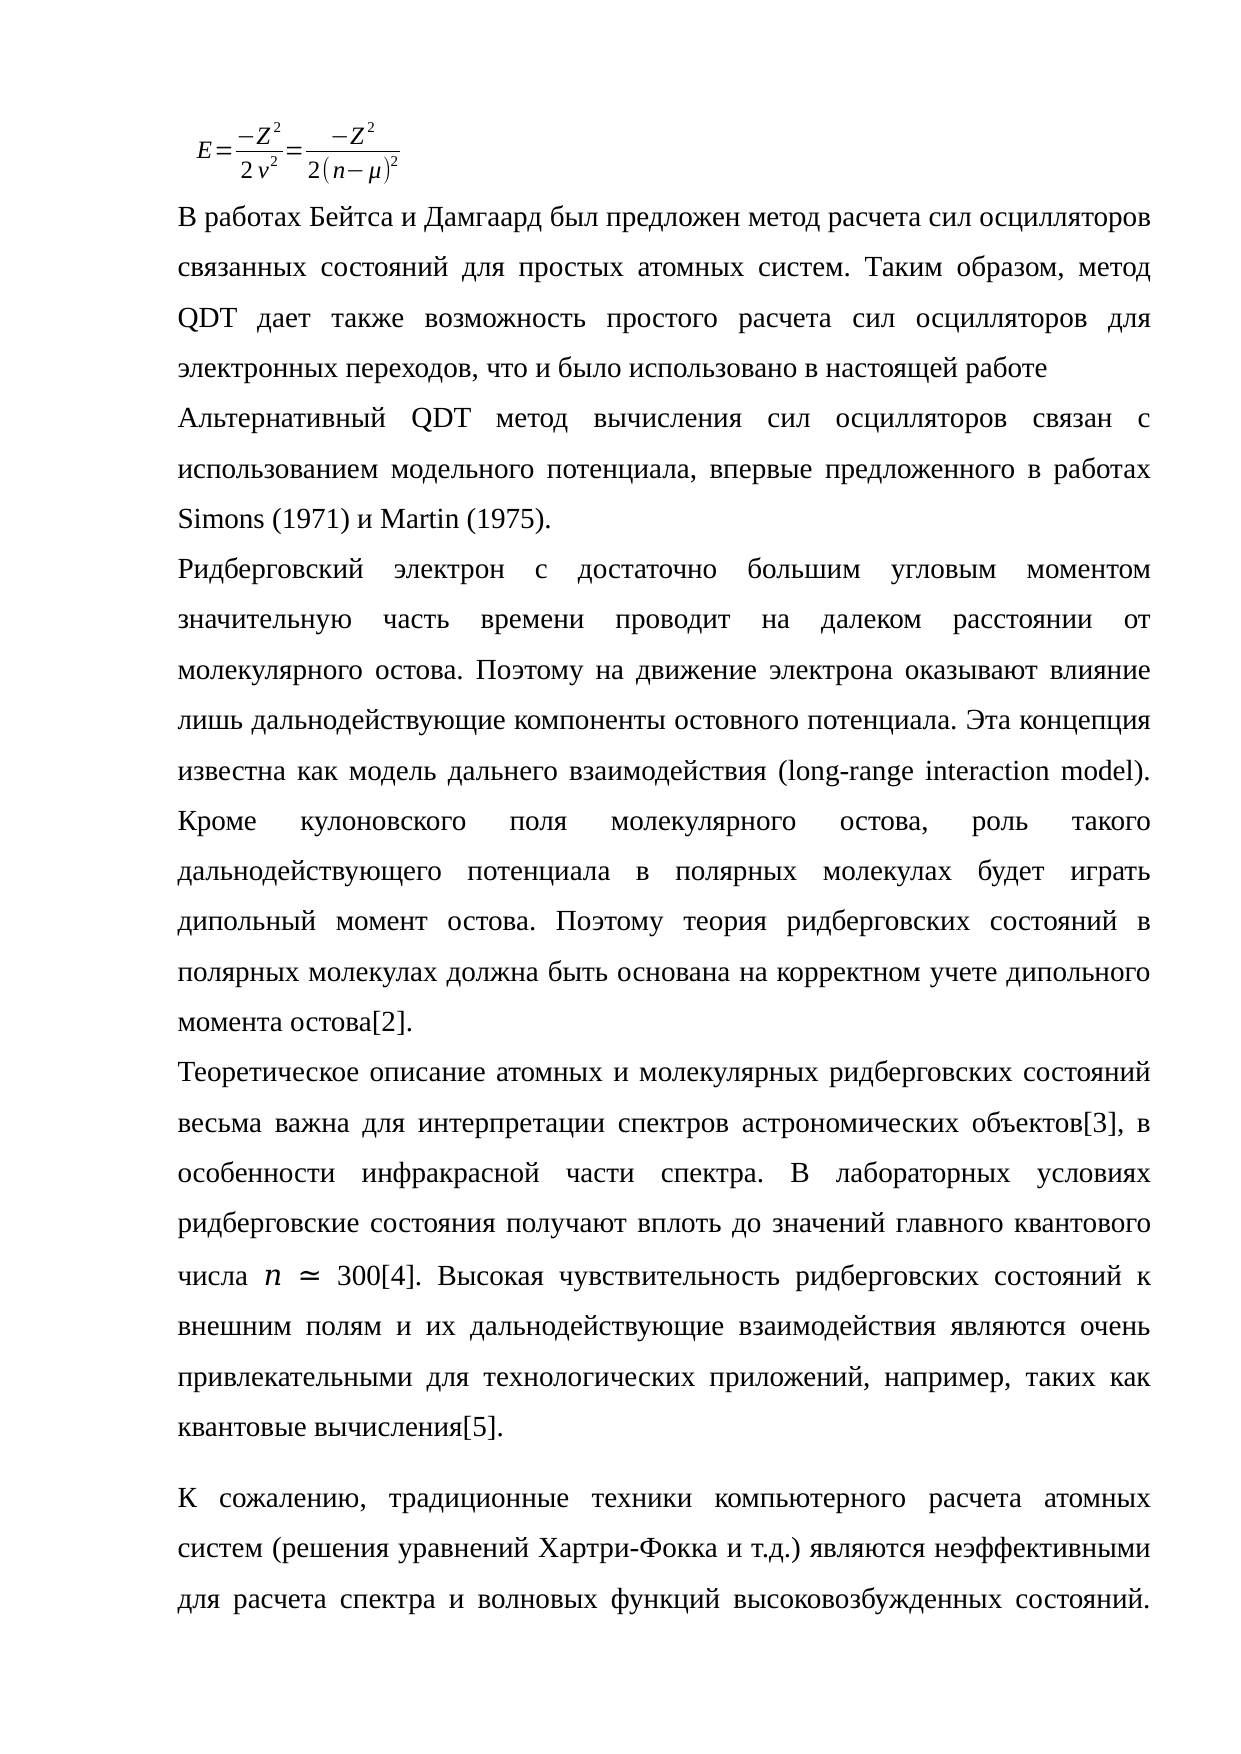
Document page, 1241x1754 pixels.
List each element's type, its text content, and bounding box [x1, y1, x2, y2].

text В работах Бейтса и Дамгаард был предложен метод расчета сил осцилляторов связанных состояний для простых атомных систем. Таким образом, метод QDT дает также возможность простого расчета сил осцилляторов для электронных переходов, что и было использовано в настоящей работе [177, 199, 1152, 384]
list К сожалению, традиционные техники компьютерного расчета атомных систем (решения уравнений Хартри-Фокка и т.д.) являются неэффективными для расчета спектра и волновых функций высоковозбужденных состояний. [177, 1480, 1152, 1614]
text Альтернативный QDT метод вычисления сил осцилляторов связан с использованием модельного потенциала, впервые предложенного в работах Simons (1971) и Martin (1975). [177, 400, 1152, 534]
text Теоретическое описание атомных и молекулярных ридберговских состояний весьма важна для интерпретации спектров астрономических объектов[3], в особенности инфракрасной части спектра. В лабораторных условиях ридберговские состояния получают вплоть до значений главного квантового числа 𝑛 ≃ 300[4]. Высокая чувствительность ридберговских состояний к внешним полям и их дальнодействующие взаимодействия являются очень привлекательными для технологических приложений, например, таких как квантовые вычисления[5]. [177, 1054, 1152, 1443]
text Ридберговский электрон с достаточно большим угловым моментом значительную часть времени проводит на далеком расстоянии от молекулярного остова. Поэтому на движение электрона оказывают влияние лишь дальнодействующие компоненты остовного потенциала. Эта концепция известна как модель дальнего взаимодействия (long-range interaction model). Кроме кулоновского поля молекулярного остова, роль такого дальнодействующего потенциала в полярных молекулах будет играть дипольный момент остова. Поэтому теория ридберговских состояний в полярных молекулах должна быть основана на корректном учете дипольного момента остова[2]. [177, 551, 1152, 1038]
